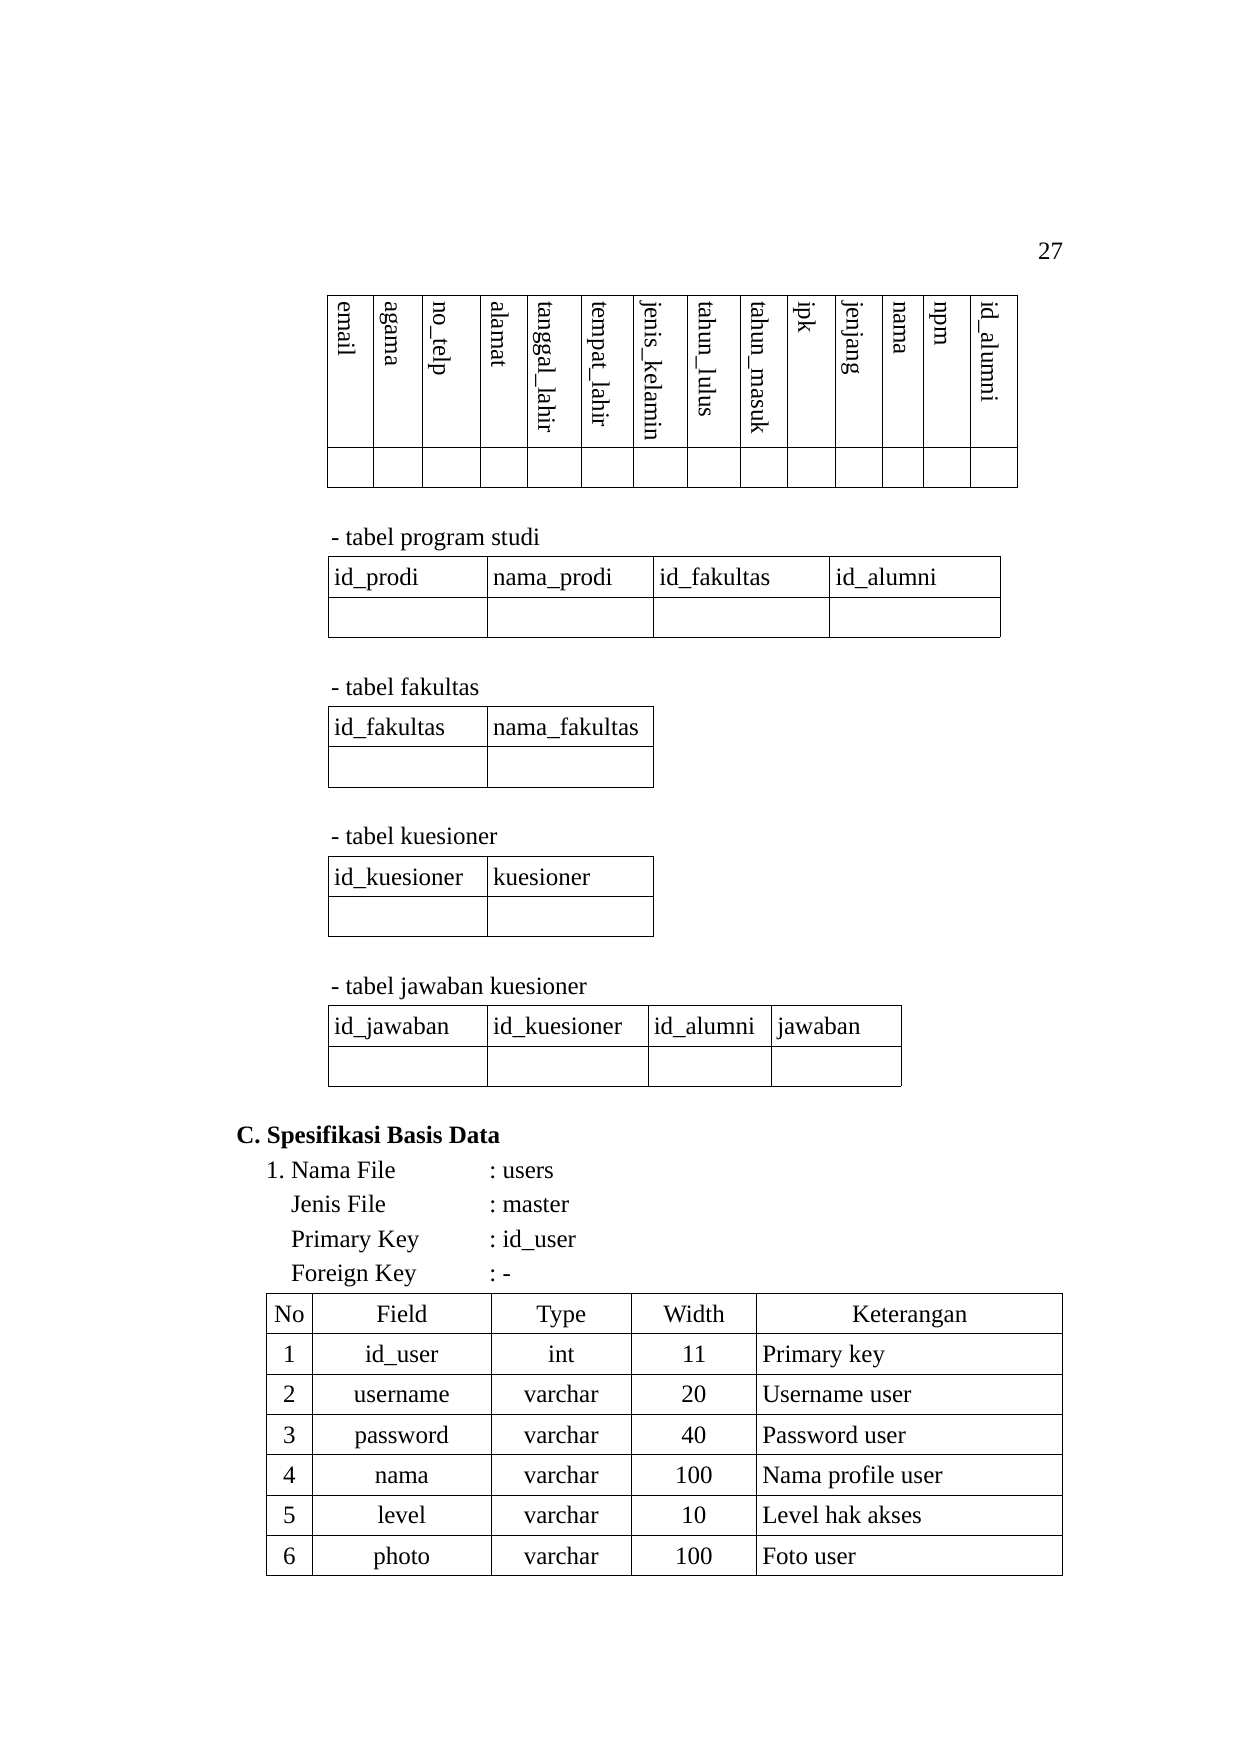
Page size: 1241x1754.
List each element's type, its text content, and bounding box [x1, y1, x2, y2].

table_cell 1 [267, 1334, 312, 1374]
table_cell 40 [632, 1415, 756, 1454]
table_header npm [924, 296, 970, 447]
table_cell id_user [313, 1334, 491, 1374]
table_cell [654, 598, 829, 637]
table_cell [582, 448, 633, 487]
text - tabel program studi [331, 522, 1063, 551]
text C. Spesifikasi Basis Data [236, 1121, 1063, 1149]
table_cell 2 [267, 1375, 312, 1414]
table_cell 10 [632, 1496, 756, 1535]
table_cell [481, 448, 527, 487]
table_cell [329, 897, 487, 936]
table_cell [788, 448, 835, 487]
table_header ipk [788, 296, 835, 447]
text Foreign Key : - [266, 1258, 1063, 1287]
table_header tahun_masuk [741, 296, 787, 447]
text Primary Key : id_user [266, 1224, 1063, 1253]
table_cell 3 [267, 1415, 312, 1454]
table_header alamat [481, 296, 527, 447]
table_cell [830, 598, 1000, 637]
table_cell [374, 448, 422, 487]
table_cell [488, 598, 653, 637]
table_cell [772, 1047, 901, 1086]
table_cell [688, 448, 740, 487]
table_cell [329, 747, 487, 787]
table_header Width [632, 1294, 756, 1333]
table_cell 4 [267, 1455, 312, 1494]
table_cell Foto user [757, 1536, 1062, 1575]
table_header id_kuesioner [488, 1006, 648, 1046]
table_cell Primary key [757, 1334, 1062, 1374]
table_cell photo [313, 1536, 491, 1575]
table_cell [649, 1047, 771, 1086]
table_cell 11 [632, 1334, 756, 1374]
text - tabel fakultas [331, 672, 1063, 700]
table_header tanggal_lahir [528, 296, 581, 447]
table_cell Username user [757, 1375, 1062, 1414]
table_header nama_prodi [488, 557, 653, 597]
table_header No [267, 1294, 312, 1333]
table_header id_fakultas [329, 707, 487, 746]
table_cell username [313, 1375, 491, 1414]
table_cell varchar [492, 1455, 631, 1494]
table_header no_telp [423, 296, 480, 447]
table_cell [971, 448, 1017, 487]
table_cell [488, 897, 653, 936]
table_header id_alumni [830, 557, 1000, 597]
table_cell varchar [492, 1536, 631, 1575]
table_header Keterangan [757, 1294, 1062, 1333]
text 1. Nama File : users [266, 1155, 1063, 1184]
table_cell 5 [267, 1496, 312, 1535]
table_cell [924, 448, 970, 487]
table_header kuesioner [488, 857, 653, 896]
text - tabel jawaban kuesioner [331, 971, 1063, 1000]
table_header Type [492, 1294, 631, 1333]
text - tabel kuesioner [331, 821, 1063, 850]
table_cell 100 [632, 1536, 756, 1575]
table_cell password [313, 1415, 491, 1454]
table_cell [528, 448, 581, 487]
text Jenis File : master [266, 1189, 1063, 1218]
table_cell int [492, 1334, 631, 1374]
table_header nama [883, 296, 923, 447]
table_cell varchar [492, 1375, 631, 1414]
table_cell Nama profile user [757, 1455, 1062, 1494]
table_header Field [313, 1294, 491, 1333]
table_header agama [374, 296, 422, 447]
table_cell 6 [267, 1536, 312, 1575]
table_cell Level hak akses [757, 1496, 1062, 1535]
table_cell Password user [757, 1415, 1062, 1454]
table_header nama_fakultas [488, 707, 653, 746]
table_cell [883, 448, 923, 487]
table_cell level [313, 1496, 491, 1535]
table_header id_jawaban [329, 1006, 487, 1046]
table_cell [741, 448, 787, 487]
table_cell nama [313, 1455, 491, 1494]
table_cell [634, 448, 687, 487]
table_header email [328, 296, 373, 447]
table_header id_fakultas [654, 557, 829, 597]
table_cell [488, 1047, 648, 1086]
table_cell [836, 448, 882, 487]
table_header tempat_lahir [582, 296, 633, 447]
table_cell 100 [632, 1455, 756, 1494]
table_header jenjang [836, 296, 882, 447]
table_header jawaban [772, 1006, 901, 1046]
table_cell [328, 448, 373, 487]
table_header tahun_lulus [688, 296, 740, 447]
table_header id_alumni [649, 1006, 771, 1046]
table_header id_kuesioner [329, 857, 487, 896]
table_cell varchar [492, 1415, 631, 1454]
table_cell varchar [492, 1496, 631, 1535]
table_header id_alumni [971, 296, 1017, 447]
table_cell [488, 747, 653, 787]
table_cell 20 [632, 1375, 756, 1414]
table_cell [329, 1047, 487, 1086]
table_cell [423, 448, 480, 487]
table_cell [329, 598, 487, 637]
table_header jenis_kelamin [634, 296, 687, 447]
table_header id_prodi [329, 557, 487, 597]
